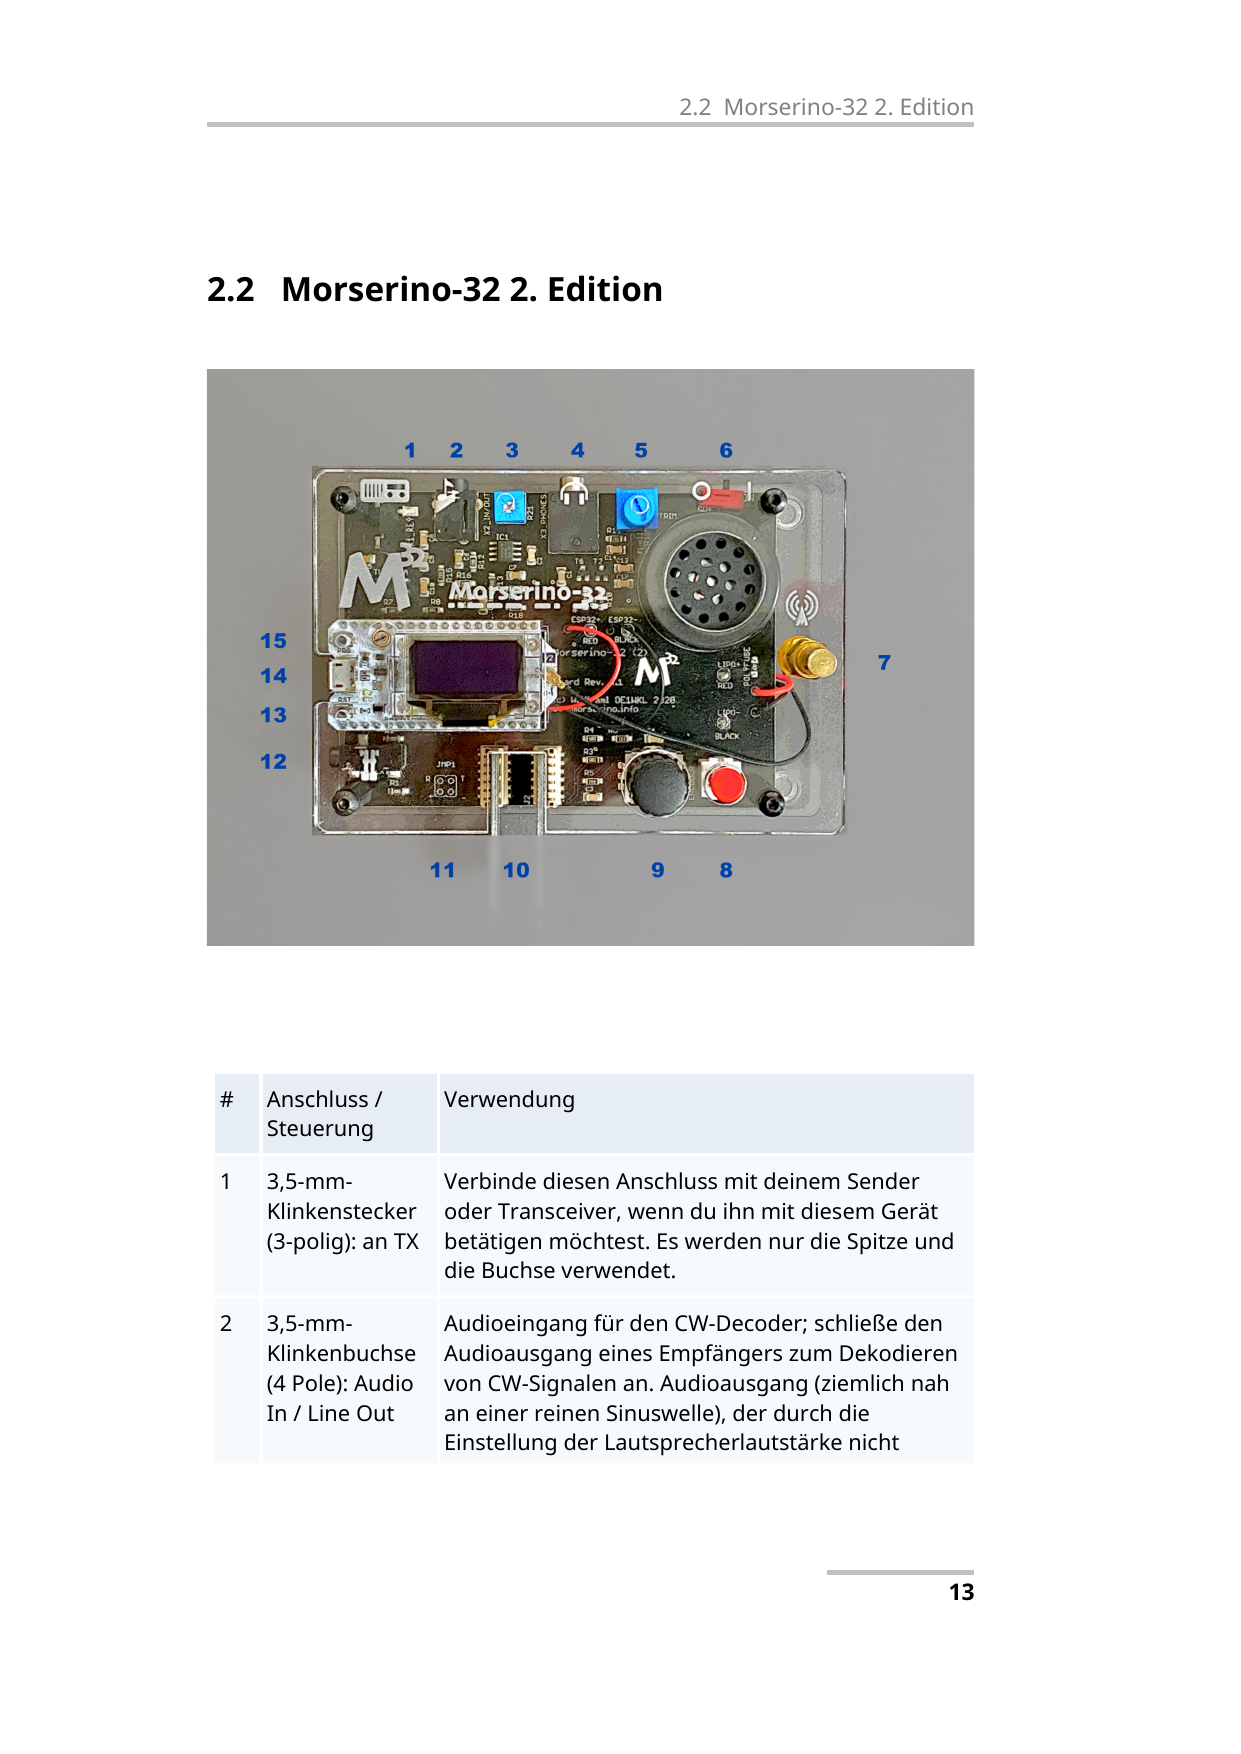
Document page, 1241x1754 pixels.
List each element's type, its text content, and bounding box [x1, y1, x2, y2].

subtitle Morserino-32 2. Edition [207, 266, 974, 311]
table_header Verwendung [440, 1074, 974, 1153]
table_header # [215, 1074, 259, 1153]
table_cell 3,5-mm-Klinkenbuchse (4 Pole): Audio In / Line Out [263, 1298, 437, 1463]
table_cell Verbinde diesen Anschluss mit deinem Sender oder Transceiver, wenn du ihn mit diesem Gerät betätigen möchtest. Es werden nur die Spitze und die Buchse verwendet. [440, 1156, 974, 1295]
table_cell 1 [215, 1156, 259, 1295]
table_cell 3,5-mm-Klinkenstecker (3-polig): an TX [263, 1156, 437, 1295]
picture [206, 369, 975, 946]
table_cell 2 [215, 1298, 259, 1463]
table_cell Audioeingang für den CW-Decoder; schließe den Audioausgang eines Empfängers zum Dekodieren von CW-Signalen an. Audioausgang (ziemlich nah an einer reinen Sinuswelle), der durch die Einstellung der Lautsprecherlautstärke nicht [440, 1298, 974, 1463]
table_header Anschluss / Steuerung [263, 1074, 437, 1153]
